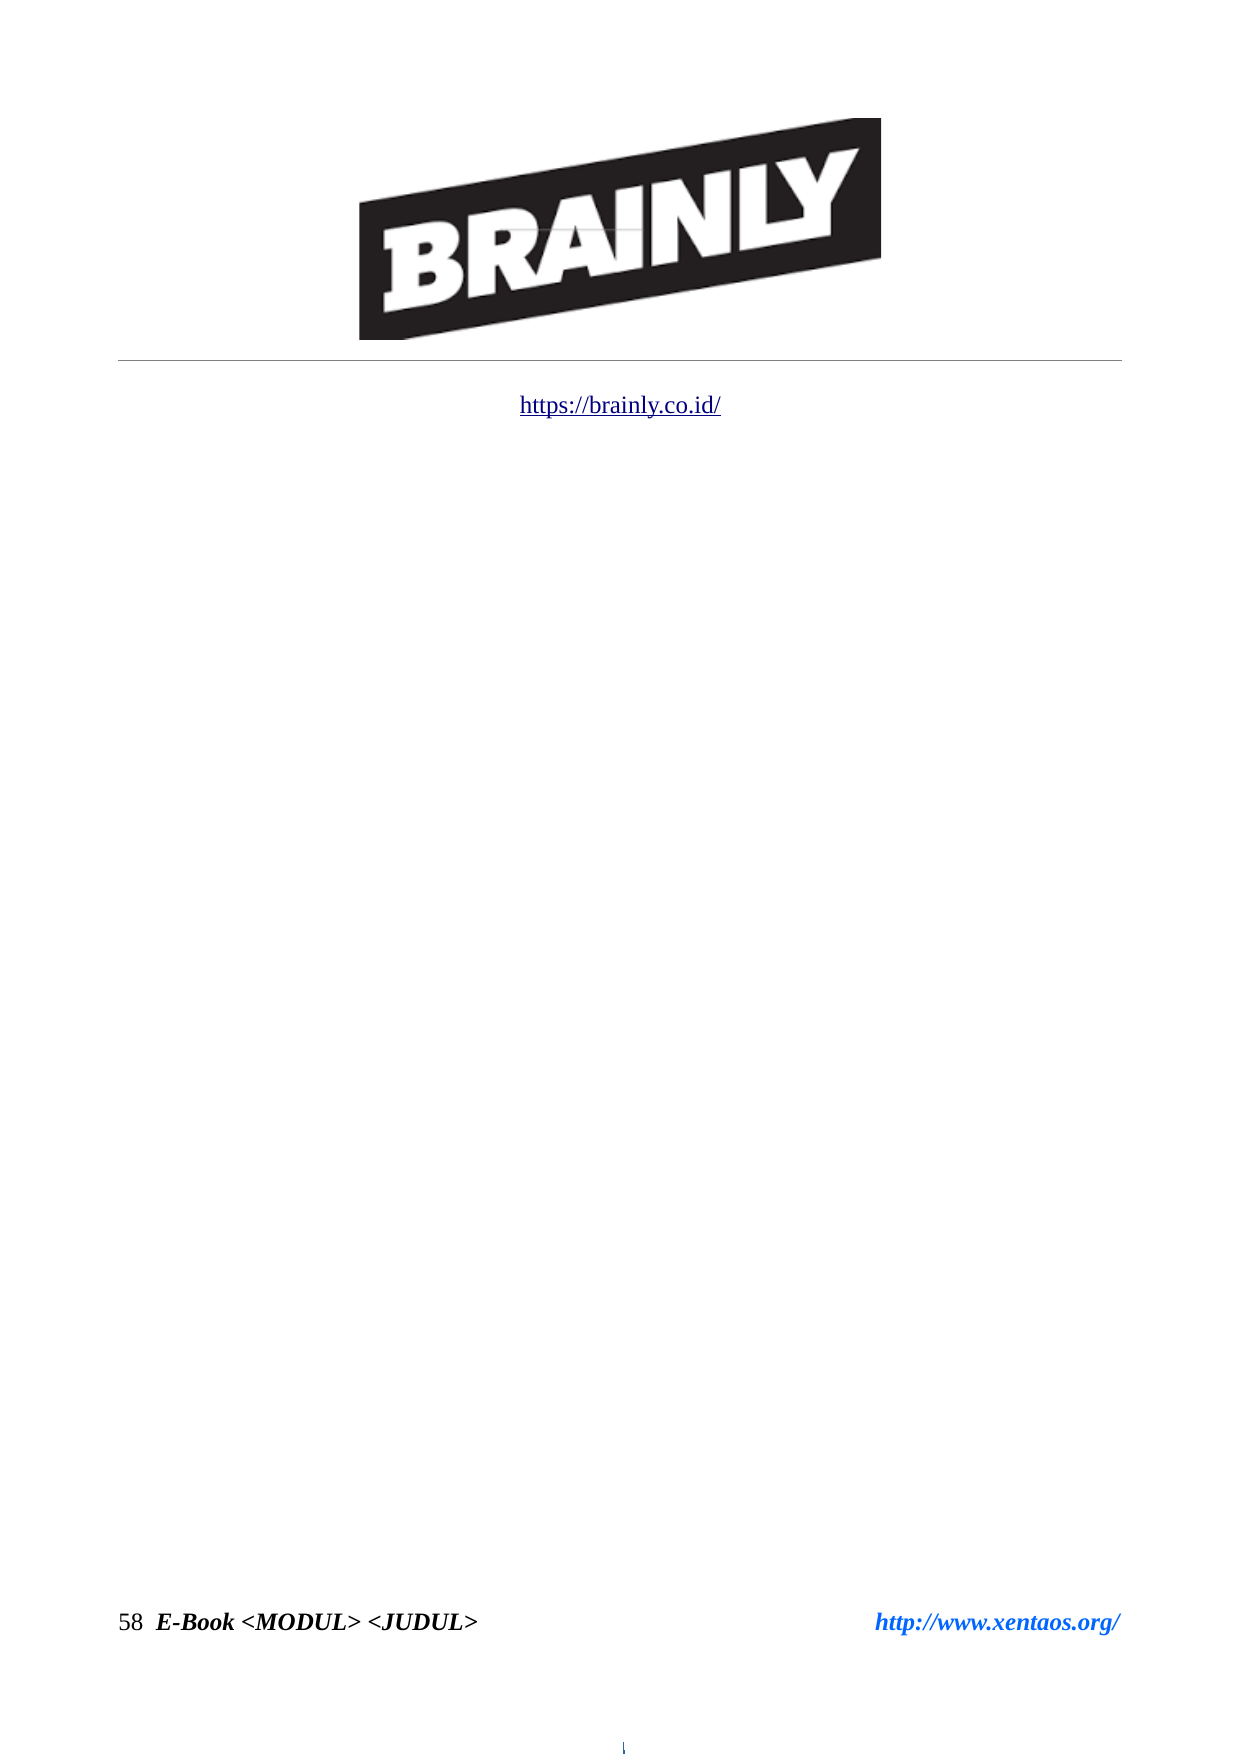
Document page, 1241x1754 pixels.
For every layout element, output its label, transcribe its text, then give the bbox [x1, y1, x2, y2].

picture [359, 118, 882, 340]
text https://brainly.co.id/ [118, 390, 1122, 418]
